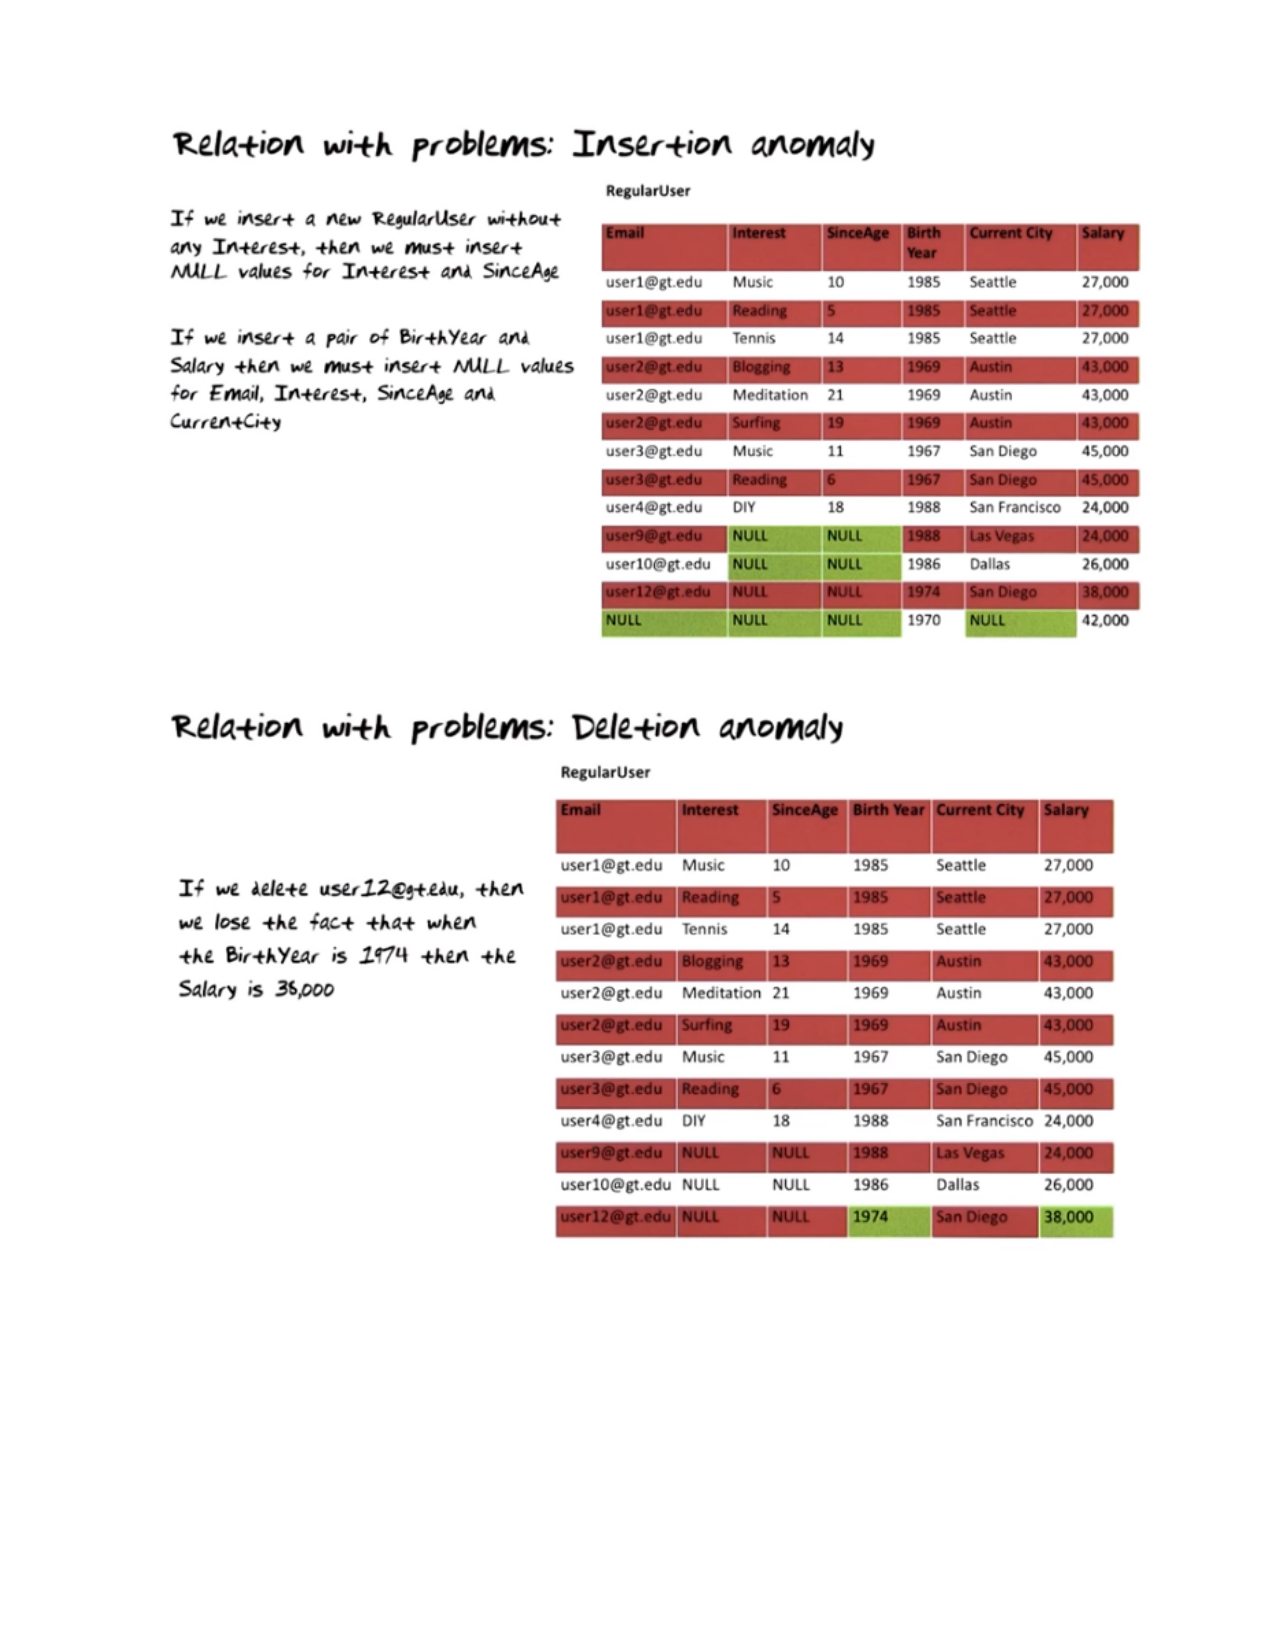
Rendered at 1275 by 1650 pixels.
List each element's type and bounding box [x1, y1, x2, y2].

picture [118, 118, 1157, 645]
picture [118, 701, 1157, 1251]
